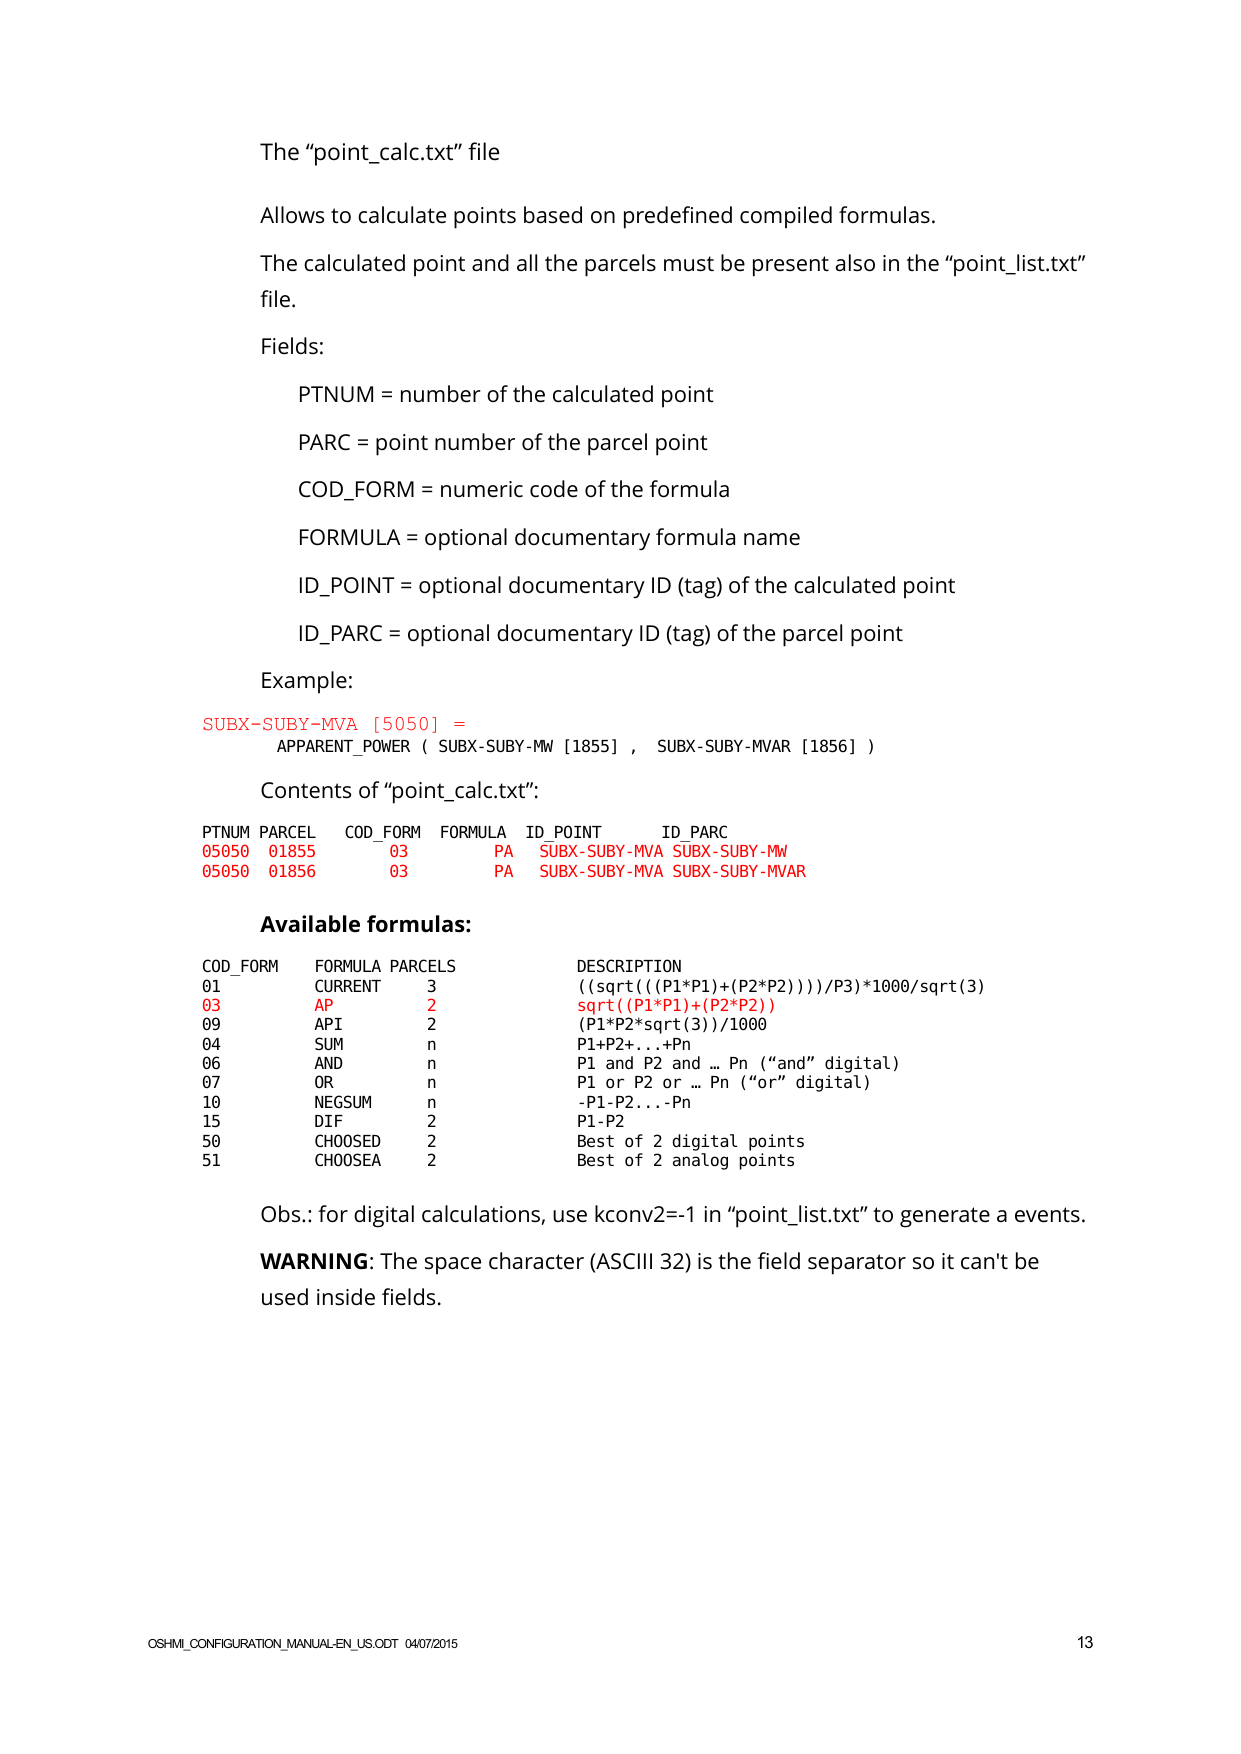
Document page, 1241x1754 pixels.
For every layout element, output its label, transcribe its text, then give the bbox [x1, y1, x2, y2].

subtitle The “point_calc.txt” file [260, 136, 1093, 167]
text 09 API 2 (P1*P2*sqrt(3))/1000 [202, 1015, 1093, 1035]
text FORMULA = optional documentary formula name [298, 522, 1093, 552]
text APPARENT_POWER ( SUBX-SUBY-MW [1855] , SUBX-SUBY-MVAR [1856] ) [202, 737, 1093, 756]
text 03 AP 2 sqrt((P1*P1)+(P2*P2)) [202, 996, 1093, 1015]
text PARC = point number of the parcel point [298, 427, 1093, 456]
text 06 AND n P1 and P2 and … Pn (“and” digital) [202, 1054, 1093, 1073]
text 15 DIF 2 P1-P2 [202, 1112, 1093, 1132]
text PTNUM PARCEL COD_FORM FORMULA ID_POINT ID_PARC [202, 823, 1093, 842]
text 01 CURRENT 3 ((sqrt(((P1*P1)+(P2*P2))))/P3)*1000/sqrt(3) [202, 977, 1093, 996]
text SUBX-SUBY-MVA [5050] = [202, 713, 1093, 737]
text Allows to calculate points based on predefined compiled formulas. [260, 200, 1093, 230]
text PTNUM = number of the calculated point [298, 379, 1093, 409]
text The calculated point and all the parcels must be present also in the “point_list.txt” file. [260, 248, 1093, 313]
text 05050 01855 03 PA SUBX-SUBY-MVA SUBX-SUBY-MW [202, 842, 1093, 862]
text WARNING: The space character (ASCIII 32) is the field separator so it can't be used inside fields. [260, 1246, 1093, 1312]
text 10 NEGSUM n -P1-P2...-Pn [202, 1093, 1093, 1112]
text 51 CHOOSEA 2 Best of 2 analog points [202, 1151, 1093, 1170]
text Contents of “point_calc.txt”: [260, 775, 1093, 805]
text Available formulas: [260, 909, 1093, 939]
text Obs.: for digital calculations, use kconv2=-1 in “point_list.txt” to generate a events. [260, 1199, 1093, 1228]
text 50 CHOOSED 2 Best of 2 digital points [202, 1132, 1093, 1151]
text COD_FORM FORMULA PARCELS DESCRIPTION [202, 957, 1093, 977]
text Example: [260, 665, 1093, 695]
text 04 SUM n P1+P2+...+Pn [202, 1035, 1093, 1054]
text COD_FORM = numeric code of the formula [298, 474, 1093, 504]
text ID_POINT = optional documentary ID (tag) of the calculated point [298, 570, 1093, 599]
text Fields: [260, 331, 1093, 361]
text 05050 01856 03 PA SUBX-SUBY-MVA SUBX-SUBY-MVAR [202, 862, 1093, 881]
text 07 OR n P1 or P2 or … Pn (“or” digital) [202, 1073, 1093, 1093]
text ID_PARC = optional documentary ID (tag) of the parcel point [298, 617, 1093, 647]
